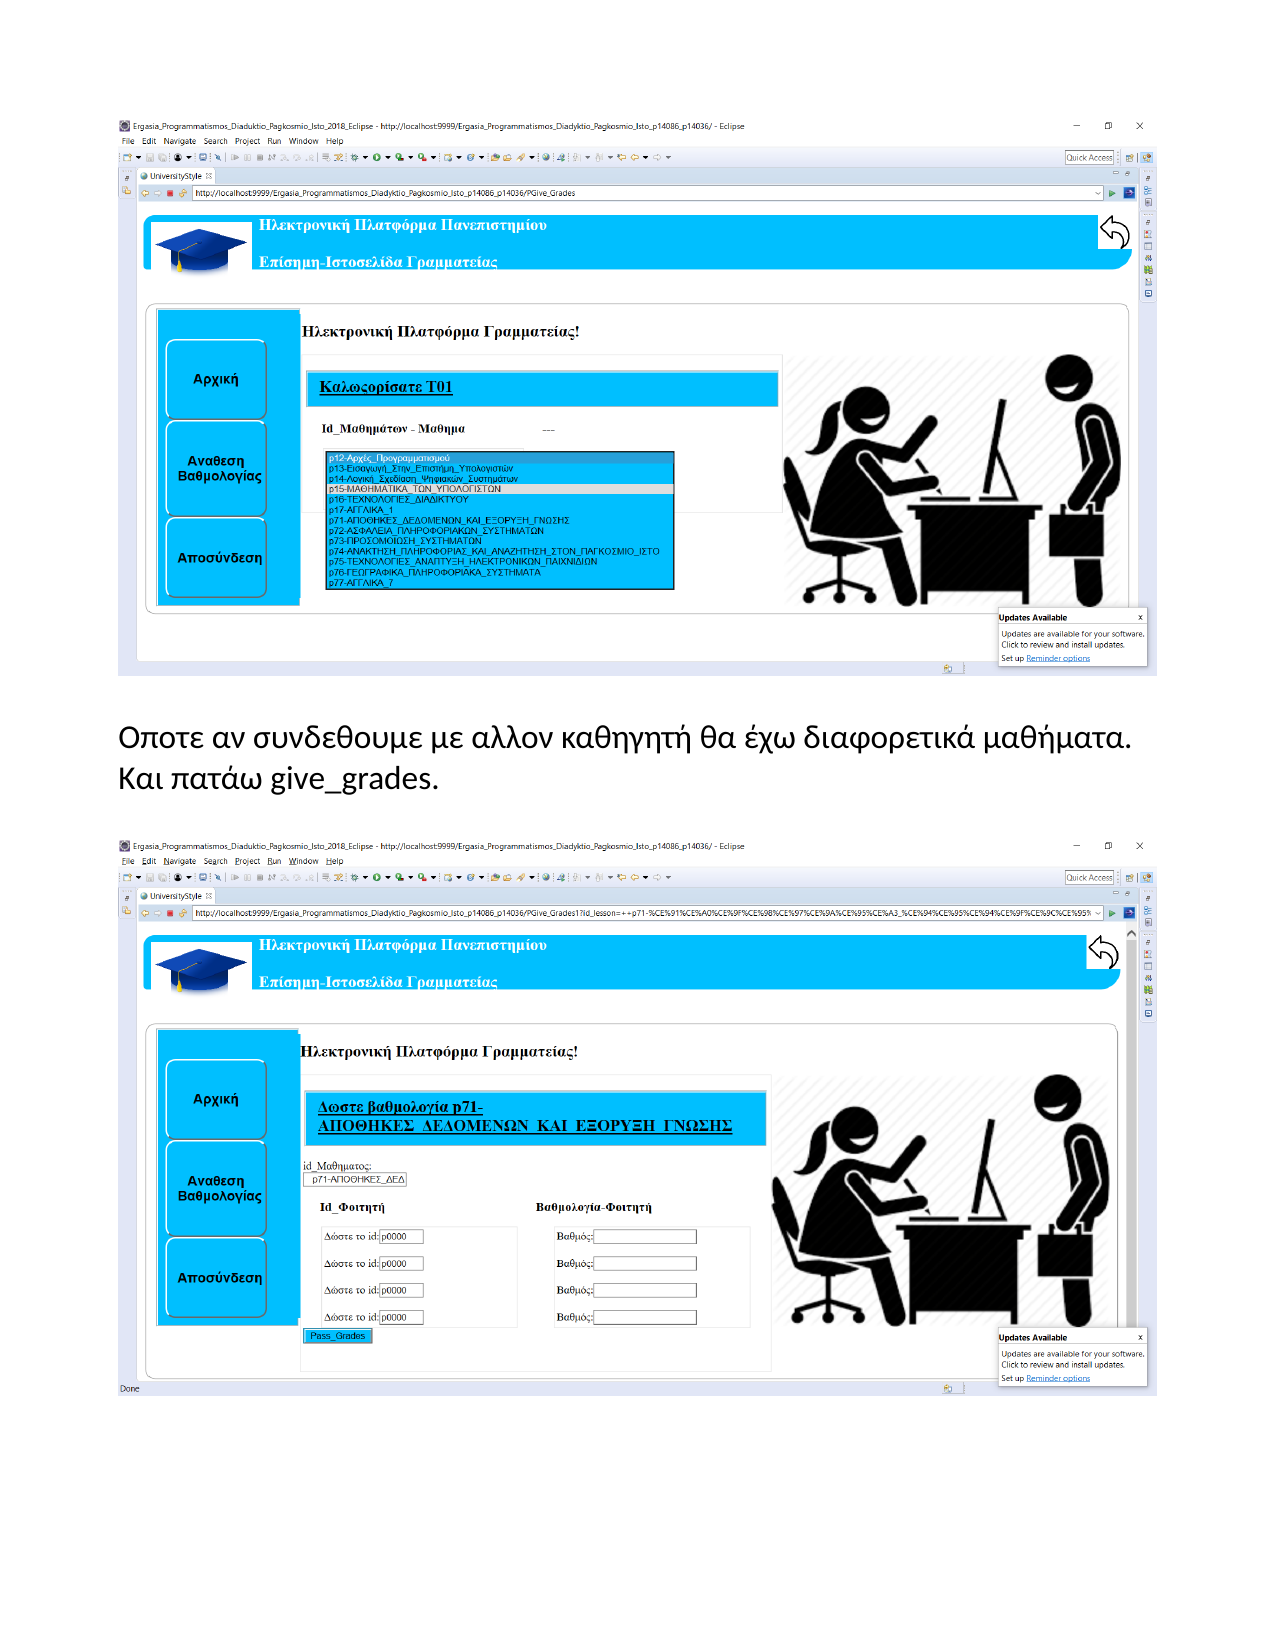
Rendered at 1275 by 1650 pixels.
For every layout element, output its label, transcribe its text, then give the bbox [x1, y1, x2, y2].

text Οποτε αν συνδεθουμε με αλλον καθηγητή θα έχω διαφορετικά μαθήματα. [118, 716, 1157, 757]
picture [118, 118, 1157, 676]
text Και πατάω give_grades. [118, 757, 1157, 797]
picture [118, 838, 1157, 1396]
